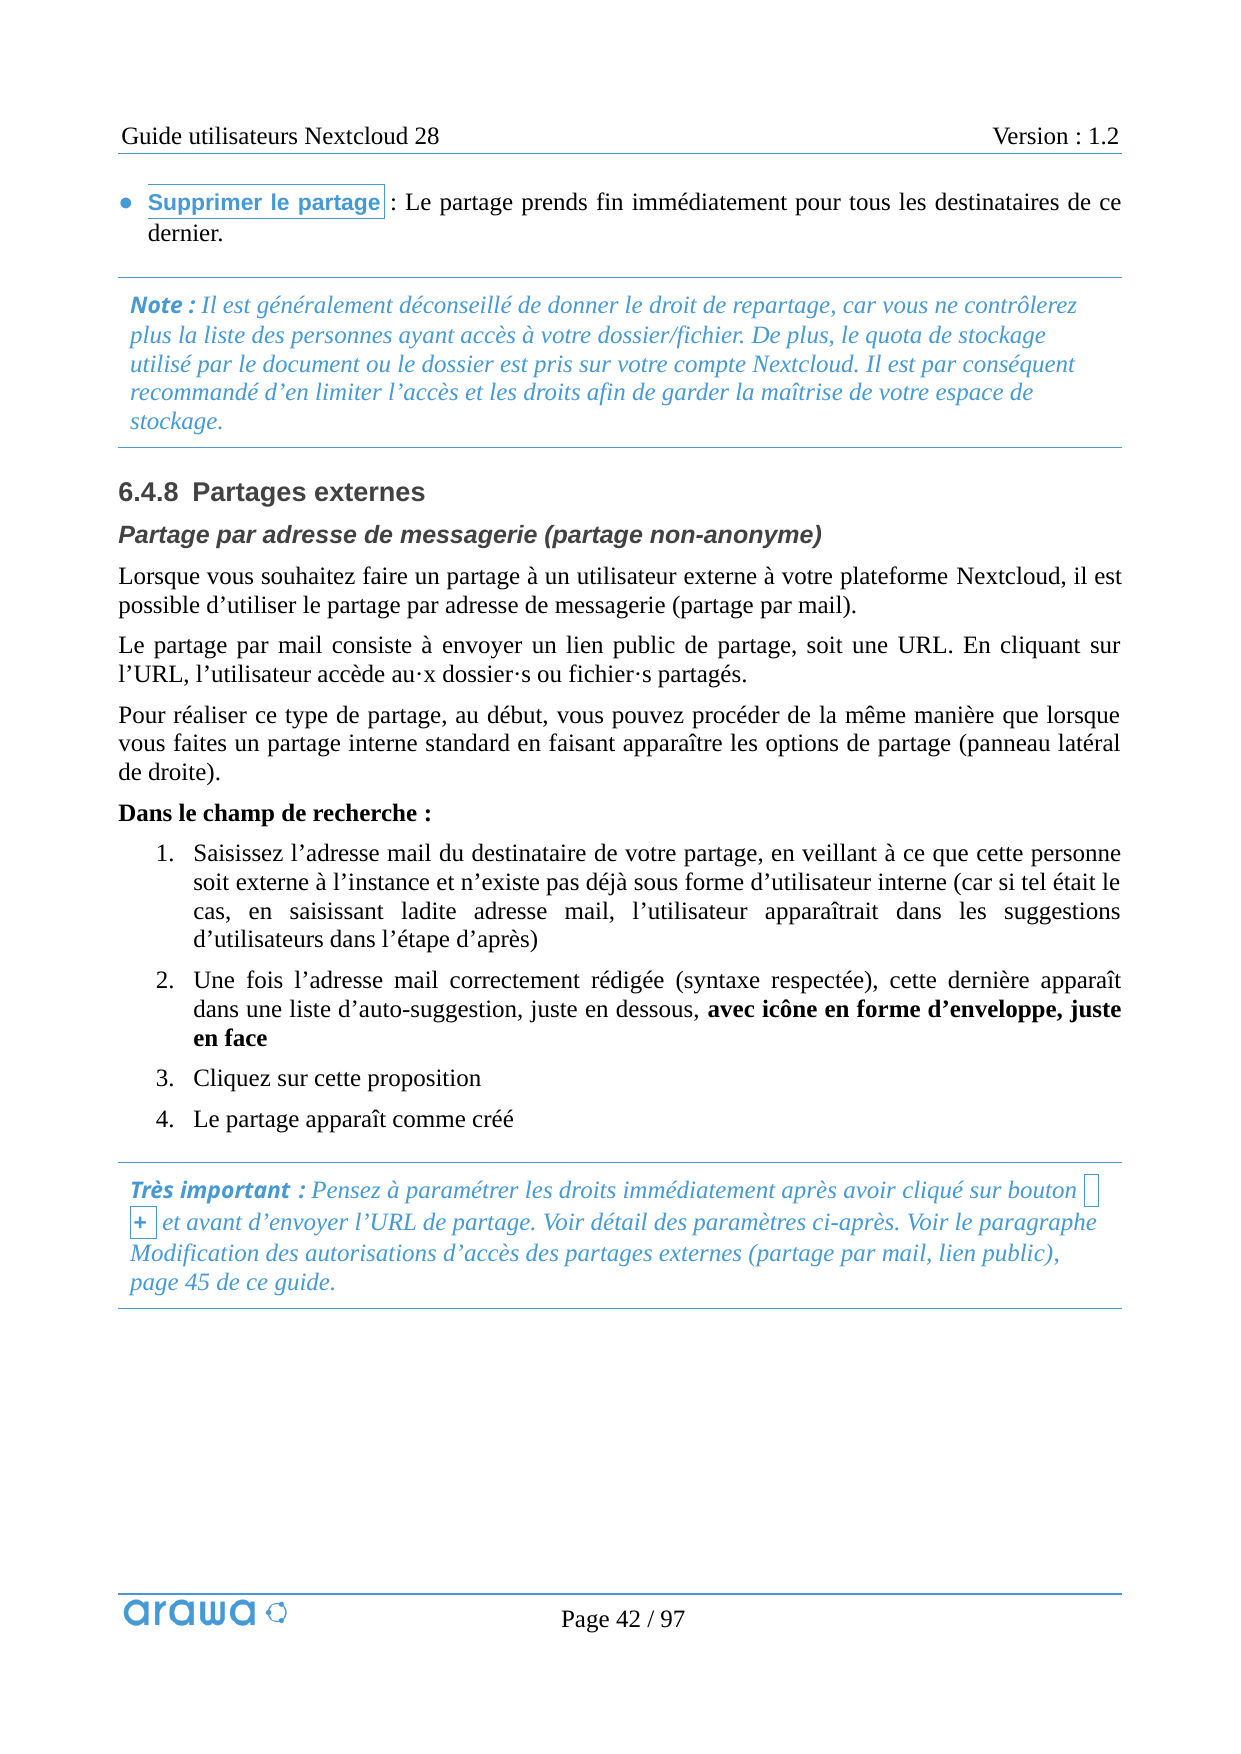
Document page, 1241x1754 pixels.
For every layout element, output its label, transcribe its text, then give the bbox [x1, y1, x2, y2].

text Lorsque vous souhaitez faire un partage à un utilisateur externe à votre plateforme Nextcloud, il est possible d’utiliser le partage par adresse de messagerie (partage par mail). [118, 561, 1122, 619]
list Le partage apparaît comme créé [156, 1104, 1122, 1132]
picture [121, 1597, 290, 1628]
list Supprimer le partage : Le partage prends fin immédiatement pour tous les destinataires de ce dernier. [118, 184, 1122, 247]
text Très important : Pensez à paramétrer les droits immédiatement après avoir cliqué sur bouton + et avant d’envoyer l’URL de partage. Voir détail des paramètres ci-après. Voir le paragraphe Modification des autorisations d’accès des partages externes (partage par mail, lien public), page 45 de ce guide. [118, 1163, 1122, 1308]
text Pour réaliser ce type de partage, au début, vous pouvez procéder de la même manière que lorsque vous faites un partage interne standard en faisant apparaître les options de partage (panneau latéral de droite). [118, 700, 1122, 786]
text Dans le champ de recherche : [118, 798, 1122, 827]
list Cliquez sur cette proposition [156, 1063, 1122, 1092]
list Une fois l’adresse mail correctement rédigée (syntaxe respectée), cette dernière apparaît dans une liste d’auto-suggestion, juste en dessous, avec icône en forme d’enveloppe, juste en face [156, 965, 1122, 1051]
list Saisissez l’adresse mail du destinataire de votre partage, en veillant à ce que cette personne soit externe à l’instance et n’existe pas déjà sous forme d’utilisateur interne (car si tel était le cas, en saisissant ladite adresse mail, l’utilisateur apparaîtrait dans les suggestions d’utilisateurs dans l’étape d’après) [156, 838, 1122, 953]
text Le partage par mail consiste à envoyer un lien public de partage, soit une URL. En cliquant sur l’URL, l’utilisateur accède au·x dossier·s ou fichier·s partagés. [118, 631, 1122, 688]
subtitle Partages externes [118, 476, 1122, 507]
text Note : Il est généralement déconseillé de donner le droit de repartage, car vous ne contrôlerez plus la liste des personnes ayant accès à votre dossier/fichier. De plus, le quota de stockage utilisé par le document ou le dossier est pris sur votre compte Nextcloud. Il est par conséquent recommandé d’en limiter l’accès et les droits afin de garder la maîtrise de votre espace de stockage. [118, 278, 1122, 447]
subtitle Partage par adresse de messagerie (partage non-anonyme) [118, 520, 1122, 549]
